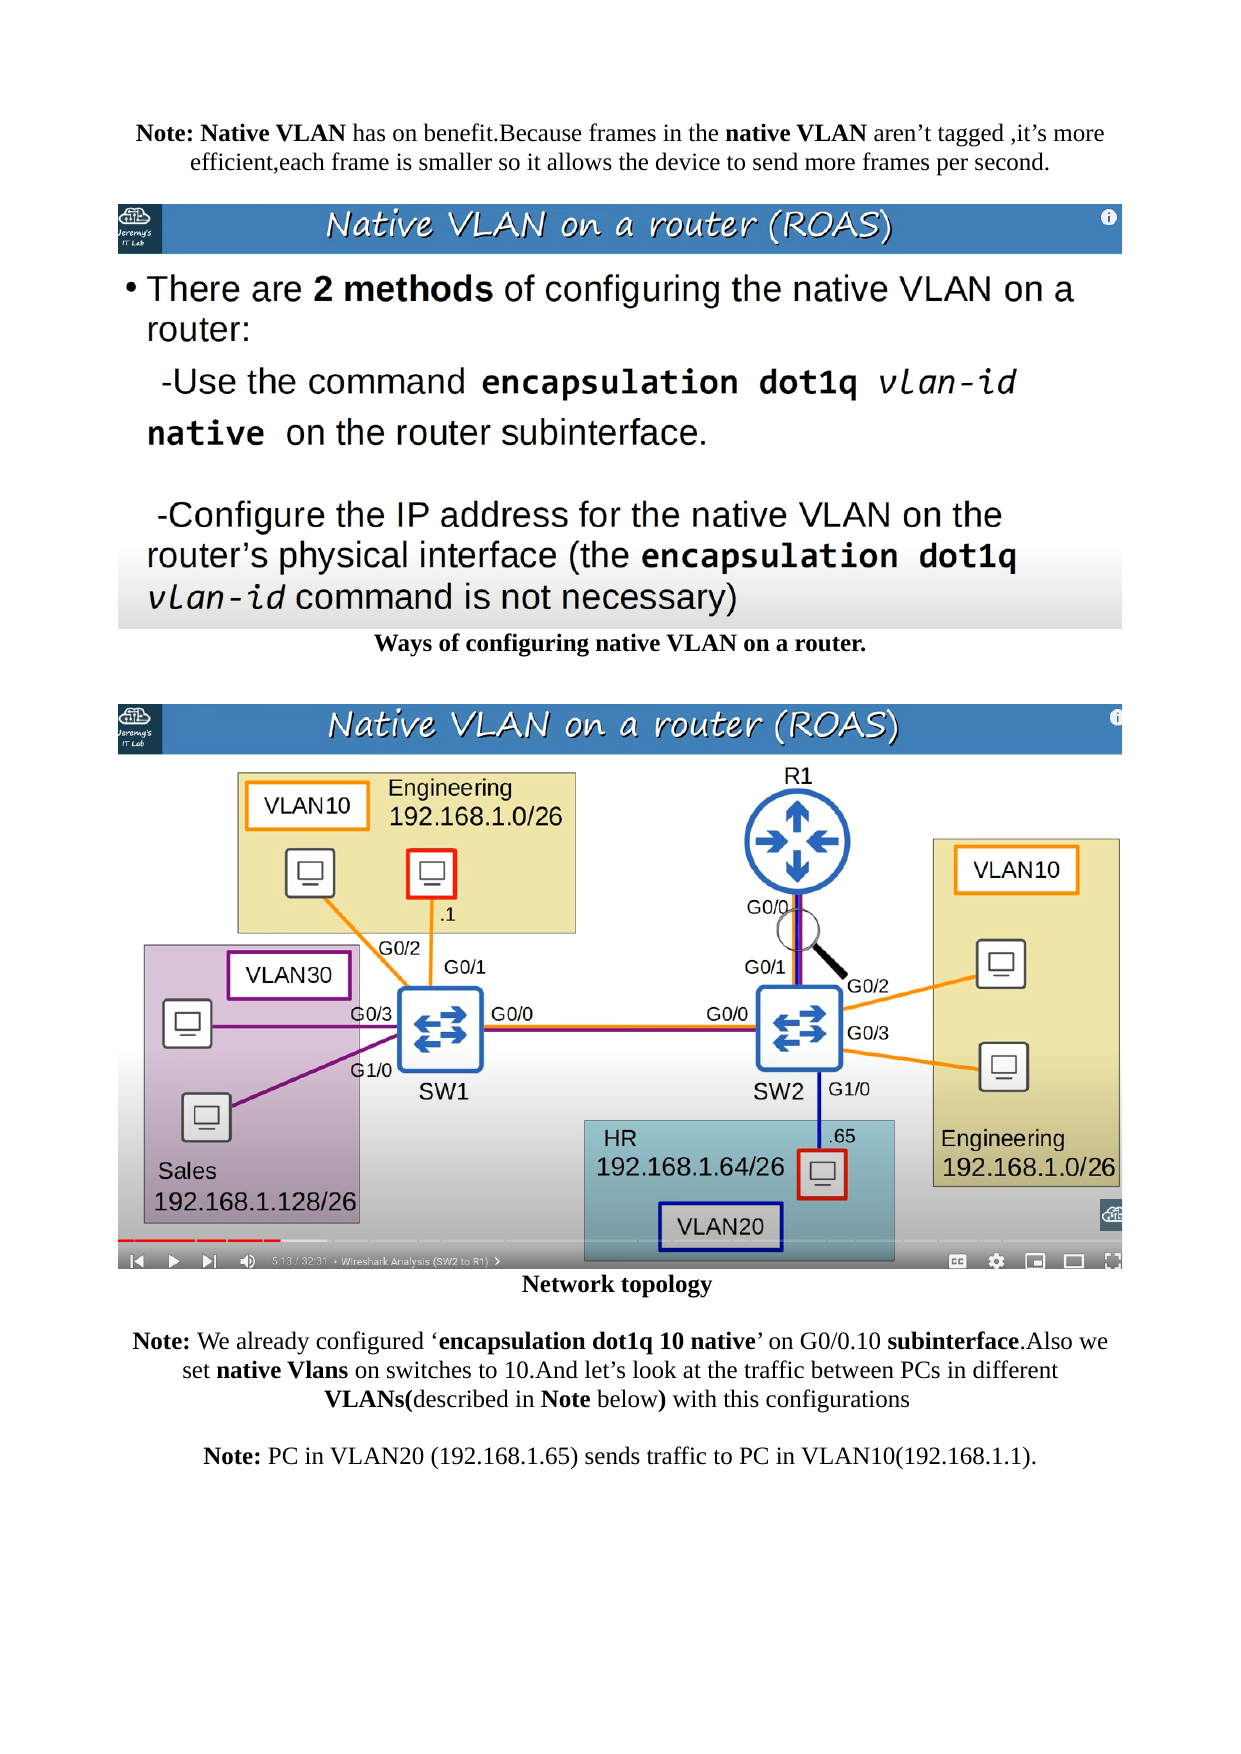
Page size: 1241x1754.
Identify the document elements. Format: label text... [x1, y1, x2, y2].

picture [118, 204, 1123, 629]
text [118, 686, 1122, 704]
text Note: PC in VLAN20 (192.168.1.65) sends traffic to PC in VLAN10(192.168.1.1). [118, 1441, 1122, 1470]
text Note: We already configured ‘encapsulation dot1q 10 native’ on G0/0.10 subinterface.Also we set native Vlans on switches to 10.And let’s look at the traffic between PCs in different VLANs(described in Note below) with this configurations [118, 1326, 1122, 1412]
text Note: Native VLAN has on benefit.Because frames in the native VLAN aren’t tagged ,it’s more efficient,each frame is smaller so it allows the device to send more frames per second. [118, 118, 1122, 176]
picture [118, 704, 1123, 1269]
text Network topology [118, 1269, 1122, 1297]
text Ways of configuring native VLAN on a router. [118, 629, 1122, 657]
